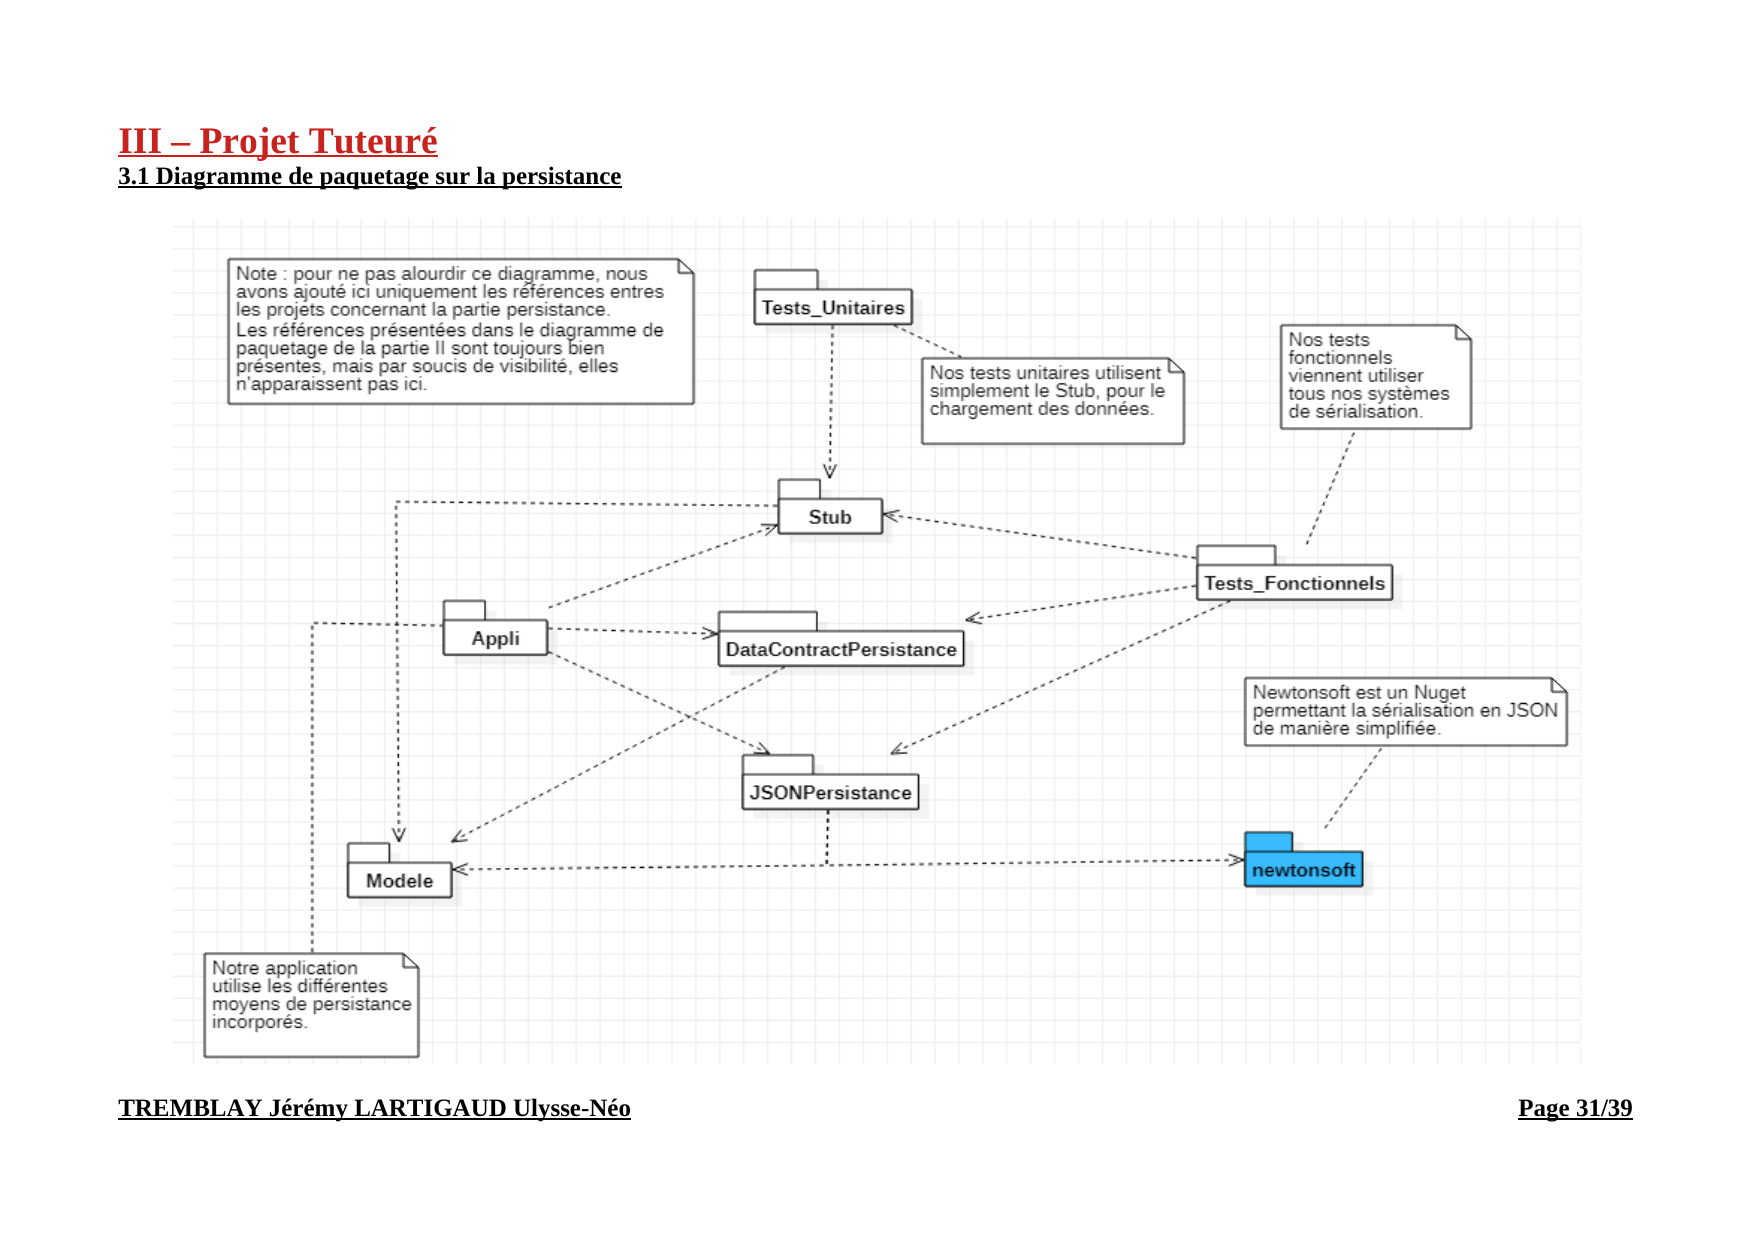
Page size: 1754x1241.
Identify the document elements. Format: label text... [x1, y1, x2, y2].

text III – Projet Tuteuré [118, 118, 1636, 161]
picture [172, 218, 1582, 1064]
text 3.1 Diagramme de paquetage sur la persistance [118, 161, 1636, 190]
